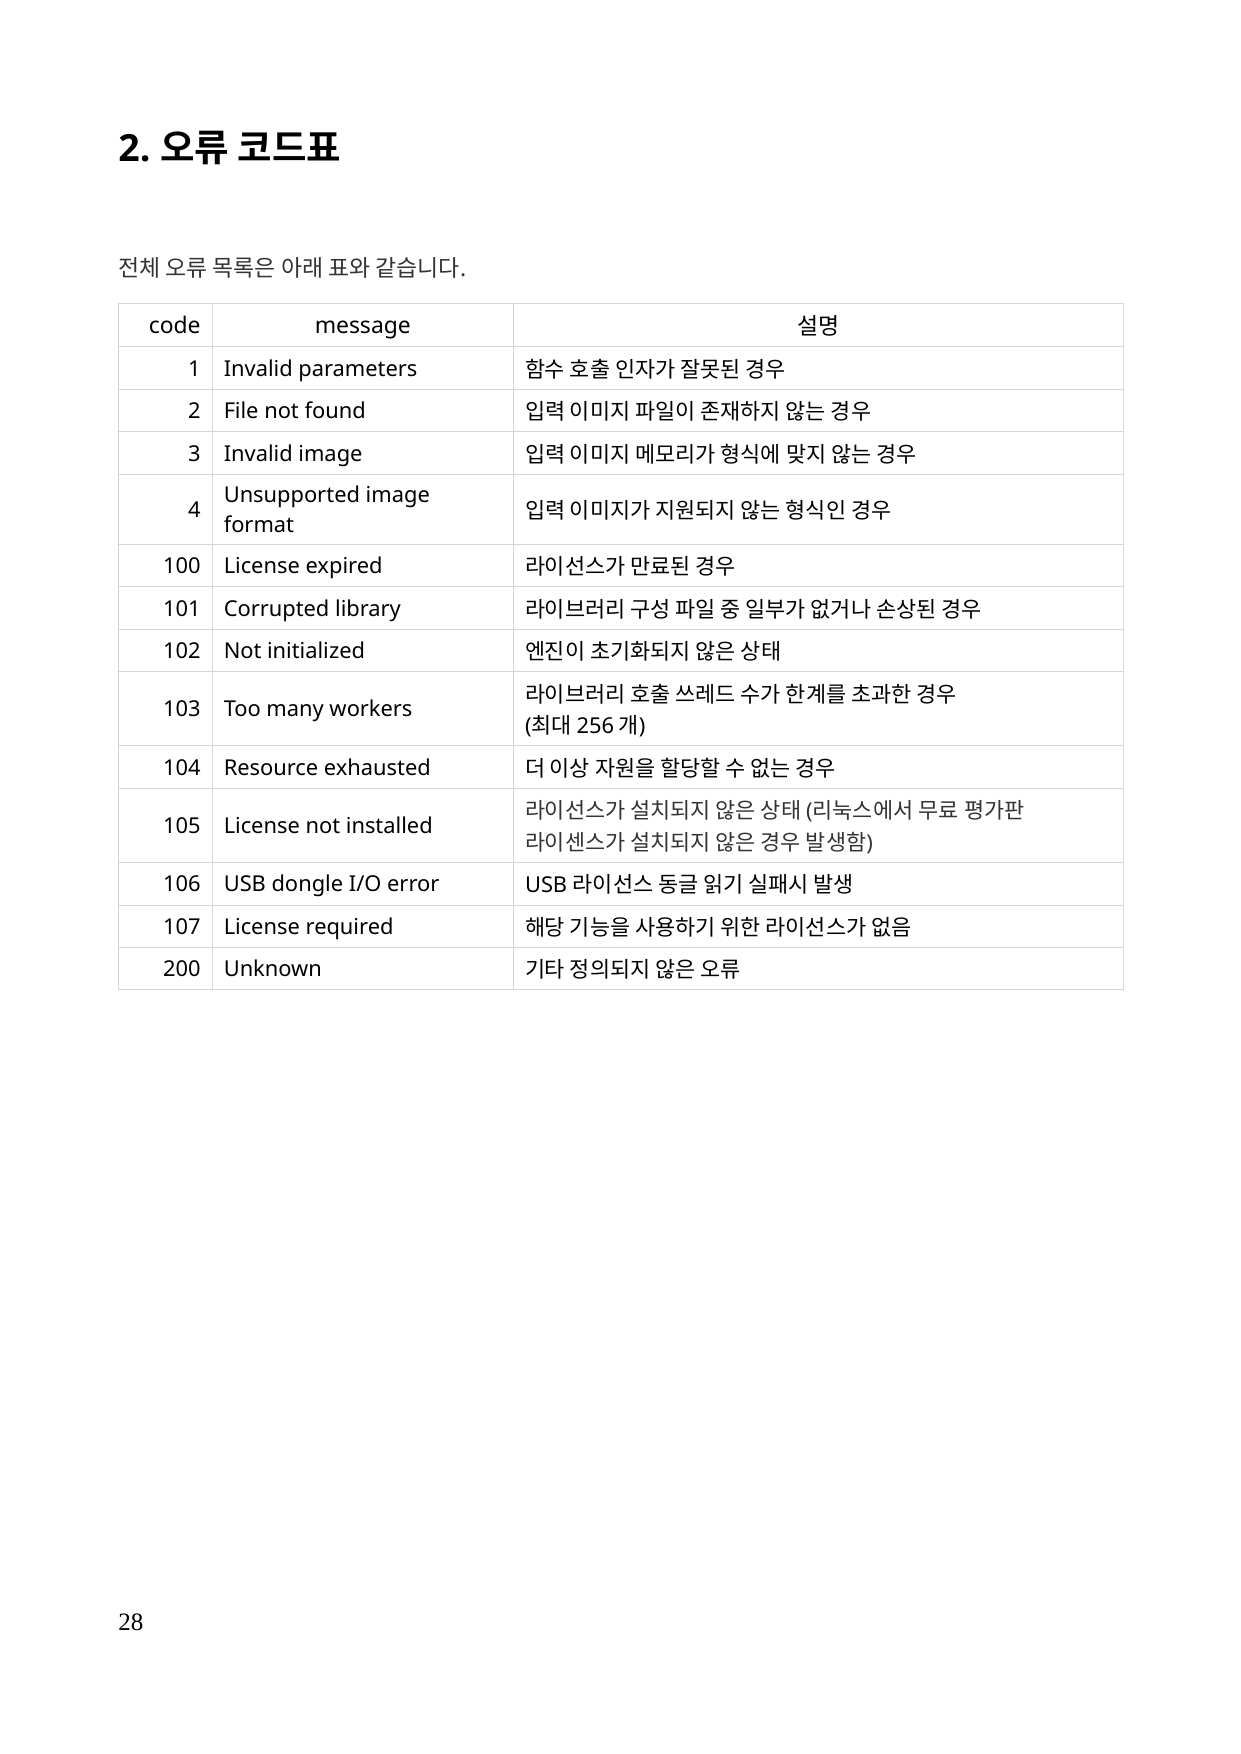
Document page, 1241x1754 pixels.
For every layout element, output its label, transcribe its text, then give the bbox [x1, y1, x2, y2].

table_cell 103 [119, 672, 212, 745]
table_cell 더 이상 자원을 할당할 수 없는 경우 [514, 746, 1123, 788]
table_cell 102 [119, 630, 212, 671]
table_cell Resource exhausted [213, 746, 513, 788]
table_cell 106 [119, 863, 212, 904]
table_cell 엔진이 초기화되지 않은 상태 [514, 630, 1123, 671]
table_cell 함수 호출 인자가 잘못된 경우 [514, 347, 1123, 389]
table_cell Not initialized [213, 630, 513, 671]
table_header 설명 [514, 304, 1123, 346]
table_header message [213, 304, 513, 346]
table_cell 입력 이미지 파일이 존재하지 않는 경우 [514, 390, 1123, 431]
table_cell 200 [119, 948, 212, 989]
table_cell License required [213, 906, 513, 947]
table_cell 라이브러리 구성 파일 중 일부가 없거나 손상된 경우 [514, 587, 1123, 629]
table_cell License not installed [213, 789, 513, 862]
table_cell USB 라이선스 동글 읽기 실패시 발생 [514, 863, 1123, 904]
table_cell 해당 기능을 사용하기 위한 라이선스가 없음 [514, 906, 1123, 947]
table_cell 라이선스가 만료된 경우 [514, 545, 1123, 586]
table_cell 105 [119, 789, 212, 862]
table_cell 101 [119, 587, 212, 629]
table_cell Unknown [213, 948, 513, 989]
table_cell 입력 이미지가 지원되지 않는 형식인 경우 [514, 475, 1123, 544]
table_cell File not found [213, 390, 513, 431]
table_cell 104 [119, 746, 212, 788]
table_cell 4 [119, 475, 212, 544]
table_cell Too many workers [213, 672, 513, 745]
table_cell 3 [119, 432, 212, 474]
table_cell 2 [119, 390, 212, 431]
table_cell USB dongle I/O error [213, 863, 513, 904]
table_cell License expired [213, 545, 513, 586]
table_header code [119, 304, 212, 346]
table_cell 입력 이미지 메모리가 형식에 맞지 않는 경우 [514, 432, 1123, 474]
table_cell Corrupted library [213, 587, 513, 629]
table_cell Unsupported image format [213, 475, 513, 544]
table_cell Invalid parameters [213, 347, 513, 389]
table_cell 라이브러리 호출 쓰레드 수가 한계를 초과한 경우 (최대 256개) [514, 672, 1123, 745]
table_cell 라이선스가 설치되지 않은 상태 (리눅스에서 무료 평가판 라이센스가 설치되지 않은 경우 발생함) [514, 789, 1123, 862]
table_cell 107 [119, 906, 212, 947]
text 전체 오류 목록은 아래 표와 같습니다. [118, 250, 1122, 283]
table_cell 기타 정의되지 않은 오류 [514, 948, 1123, 989]
subtitle 2. 오류 코드표 [118, 118, 1122, 173]
table_cell Invalid image [213, 432, 513, 474]
table_cell 1 [119, 347, 212, 389]
table_cell 100 [119, 545, 212, 586]
